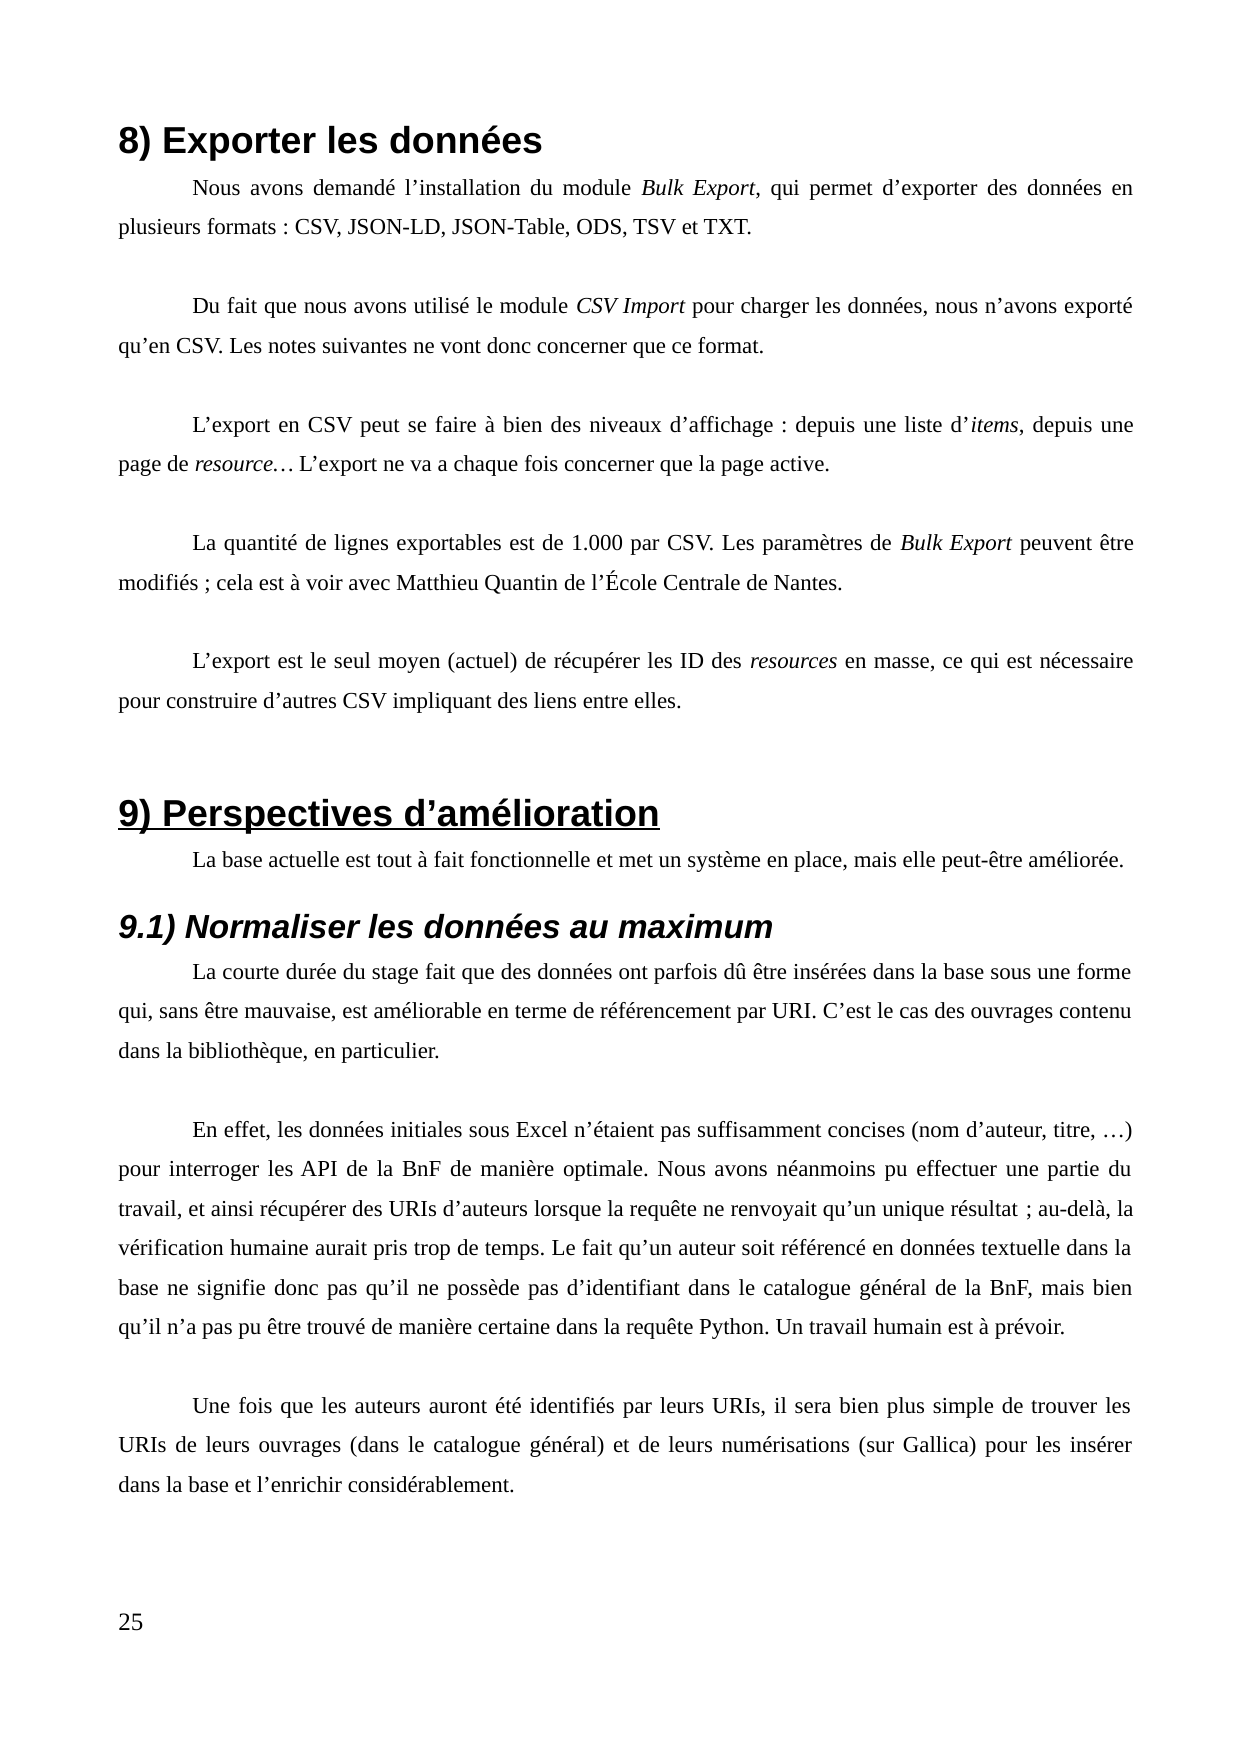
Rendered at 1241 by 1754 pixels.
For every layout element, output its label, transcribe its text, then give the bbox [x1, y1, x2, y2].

subtitle 9.1) Normaliser les données au maximum [118, 907, 1134, 945]
text Une fois que les auteurs auront été identifiés par leurs URIs, il sera bien plus simple de trouver les URIs de leurs ouvrages (dans le catalogue général) et de leurs numérisations (sur Gallica) pour les insérer dans la base et l’enrichir considérablement. [118, 1392, 1134, 1497]
text L’export en CSV peut se faire à bien des niveaux d’affichage : depuis une liste d’items, depuis une page de resource… L’export ne va a chaque fois concerner que la page active. [118, 411, 1134, 476]
text La courte durée du stage fait que des données ont parfois dû être insérées dans la base sous une forme qui, sans être mauvaise, est améliorable en terme de référencement par URI. C’est le cas des ouvrages contenu dans la bibliothèque, en particulier. [118, 958, 1134, 1063]
text Du fait que nous avons utilisé le module CSV Import pour charger les données, nous n’avons exporté qu’en CSV. Les notes suivantes ne vont donc concerner que ce format. [118, 292, 1134, 358]
text La quantité de lignes exportables est de 1.000 par CSV. Les paramètres de Bulk Export peuvent être modifiés ; cela est à voir avec Matthieu Quantin de l’École Centrale de Nantes. [118, 529, 1134, 595]
subtitle 8) Exporter les données [118, 118, 1134, 161]
subtitle 9) Perspectives d’amélioration [118, 791, 1134, 834]
text La base actuelle est tout à fait fonctionnelle et met un système en place, mais elle peut-être améliorée. [118, 847, 1134, 873]
text L’export est le seul moyen (actuel) de récupérer les ID des resources en masse, ce qui est nécessaire pour construire d’autres CSV impliquant des liens entre elles. [118, 647, 1134, 713]
text Nous avons demandé l’installation du module Bulk Export, qui permet d’exporter des données en plusieurs formats : CSV, JSON-LD, JSON-Table, ODS, TSV et TXT. [118, 174, 1134, 239]
text En effet, les données initiales sous Excel n’étaient pas suffisamment concises (nom d’auteur, titre, …) pour interroger les API de la BnF de manière optimale. Nous avons néanmoins pu effectuer une partie du travail, et ainsi récupérer des URIs d’auteurs lorsque la requête ne renvoyait qu’un unique résultat ; au-delà, la vérification humaine aurait pris trop de temps. Le fait qu’un auteur soit référencé en données textuelle dans la base ne signifie donc pas qu’il ne possède pas d’identifiant dans le catalogue général de la BnF, mais bien qu’il n’a pas pu être trouvé de manière certaine dans la requête Python. Un travail humain est à prévoir. [118, 1116, 1134, 1339]
